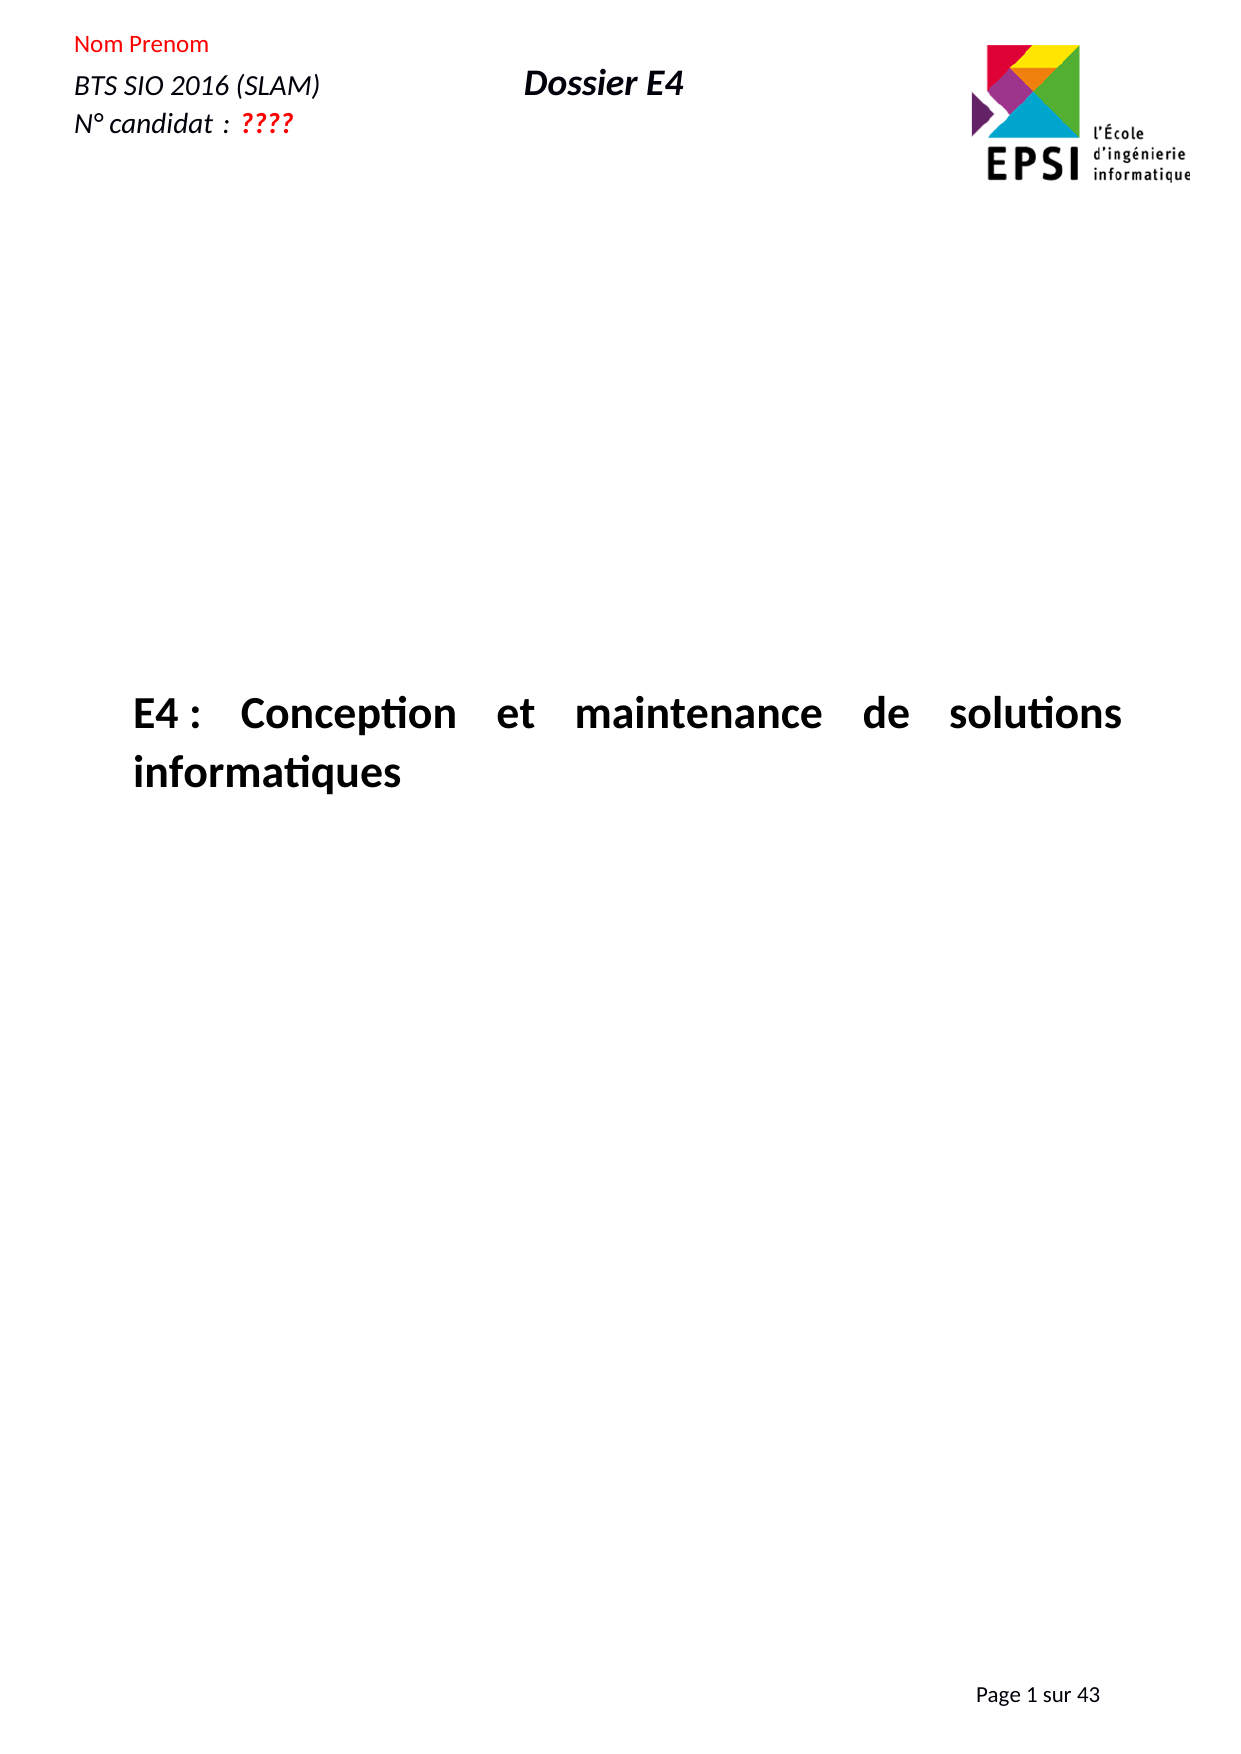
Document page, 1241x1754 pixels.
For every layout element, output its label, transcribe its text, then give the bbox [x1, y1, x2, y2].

text E4 : Conception et maintenance de solutions informatiques [133, 684, 1122, 798]
